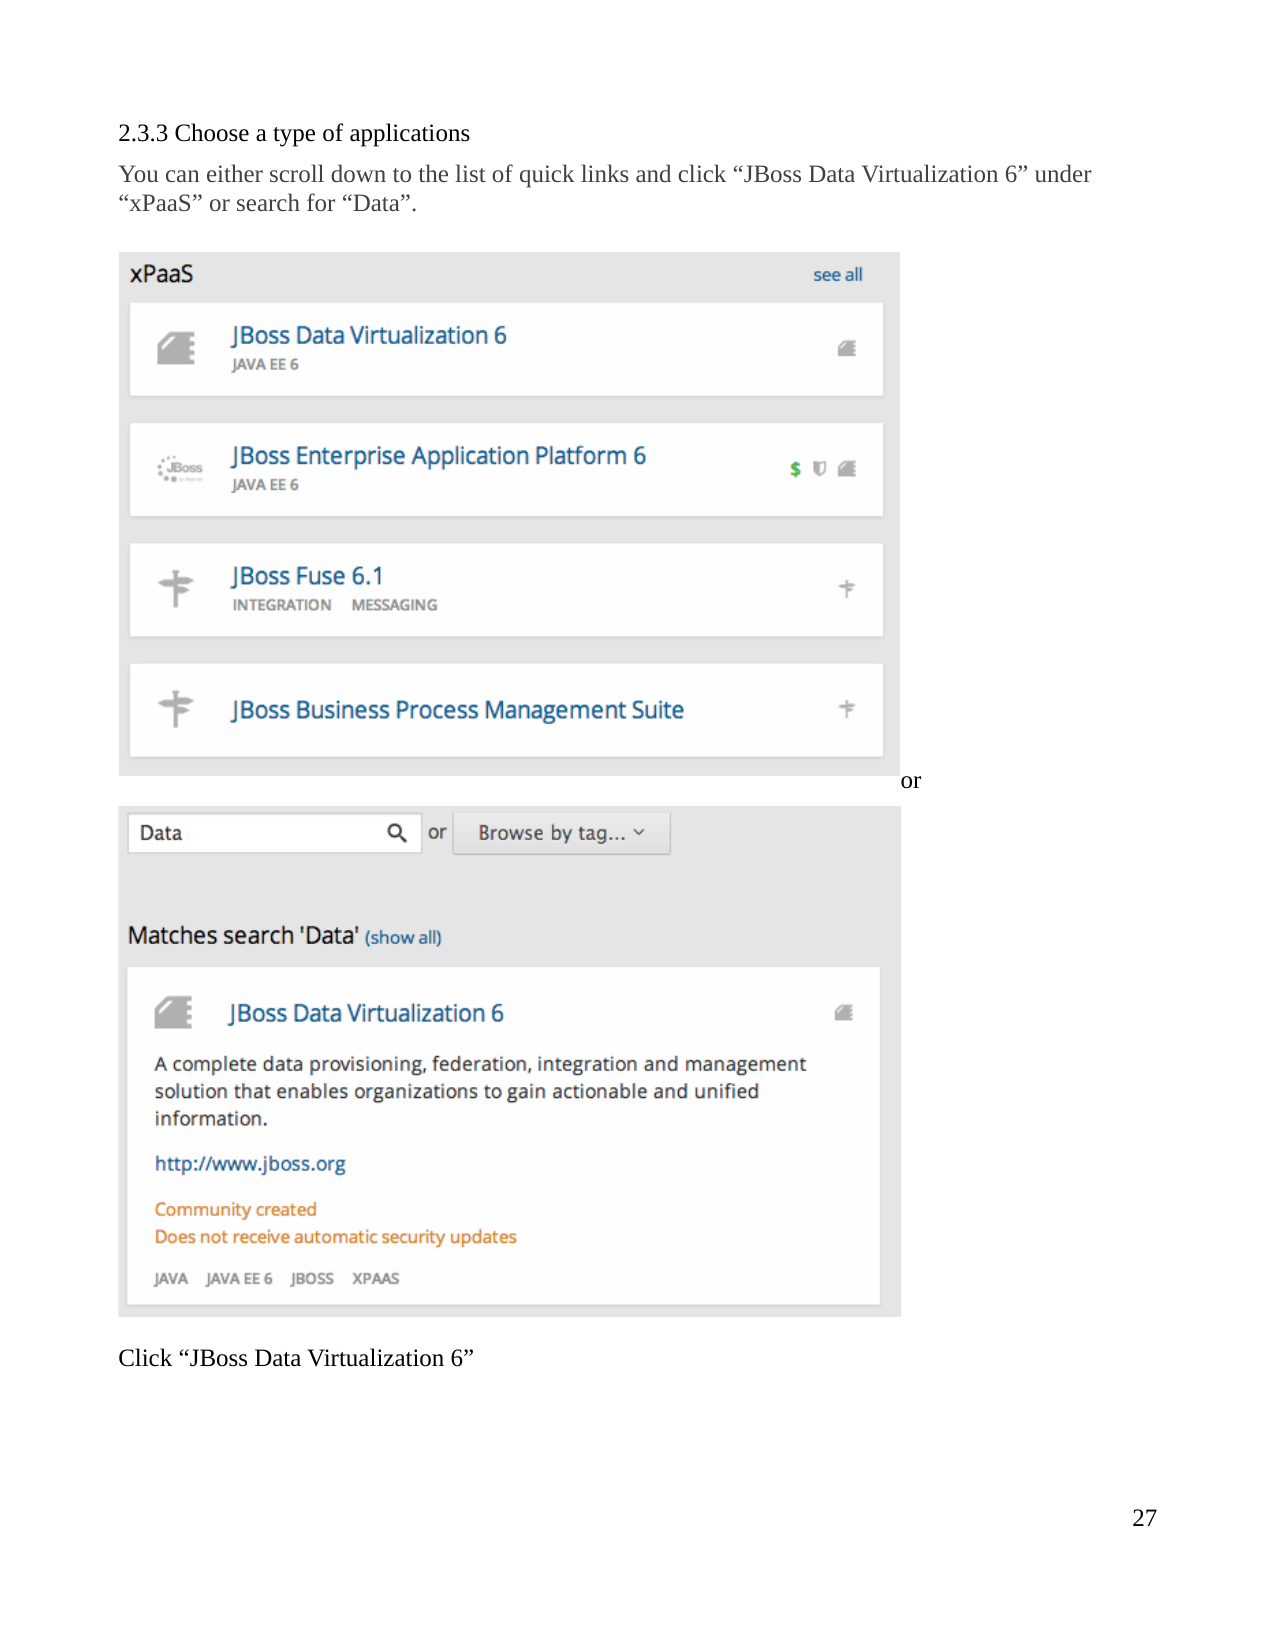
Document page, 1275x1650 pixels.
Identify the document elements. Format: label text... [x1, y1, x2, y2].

picture [118, 806, 902, 1317]
text or [118, 766, 1157, 794]
picture [118, 252, 901, 776]
text 2.3.3 Choose a type of applications [118, 118, 1157, 147]
text You can either scroll down to the list of quick links and click “JBoss Data Virtualization 6” under “xPaaS” or search for “Data”. [118, 159, 1157, 217]
text Click “JBoss Data Virtualization 6” [118, 1343, 1157, 1372]
